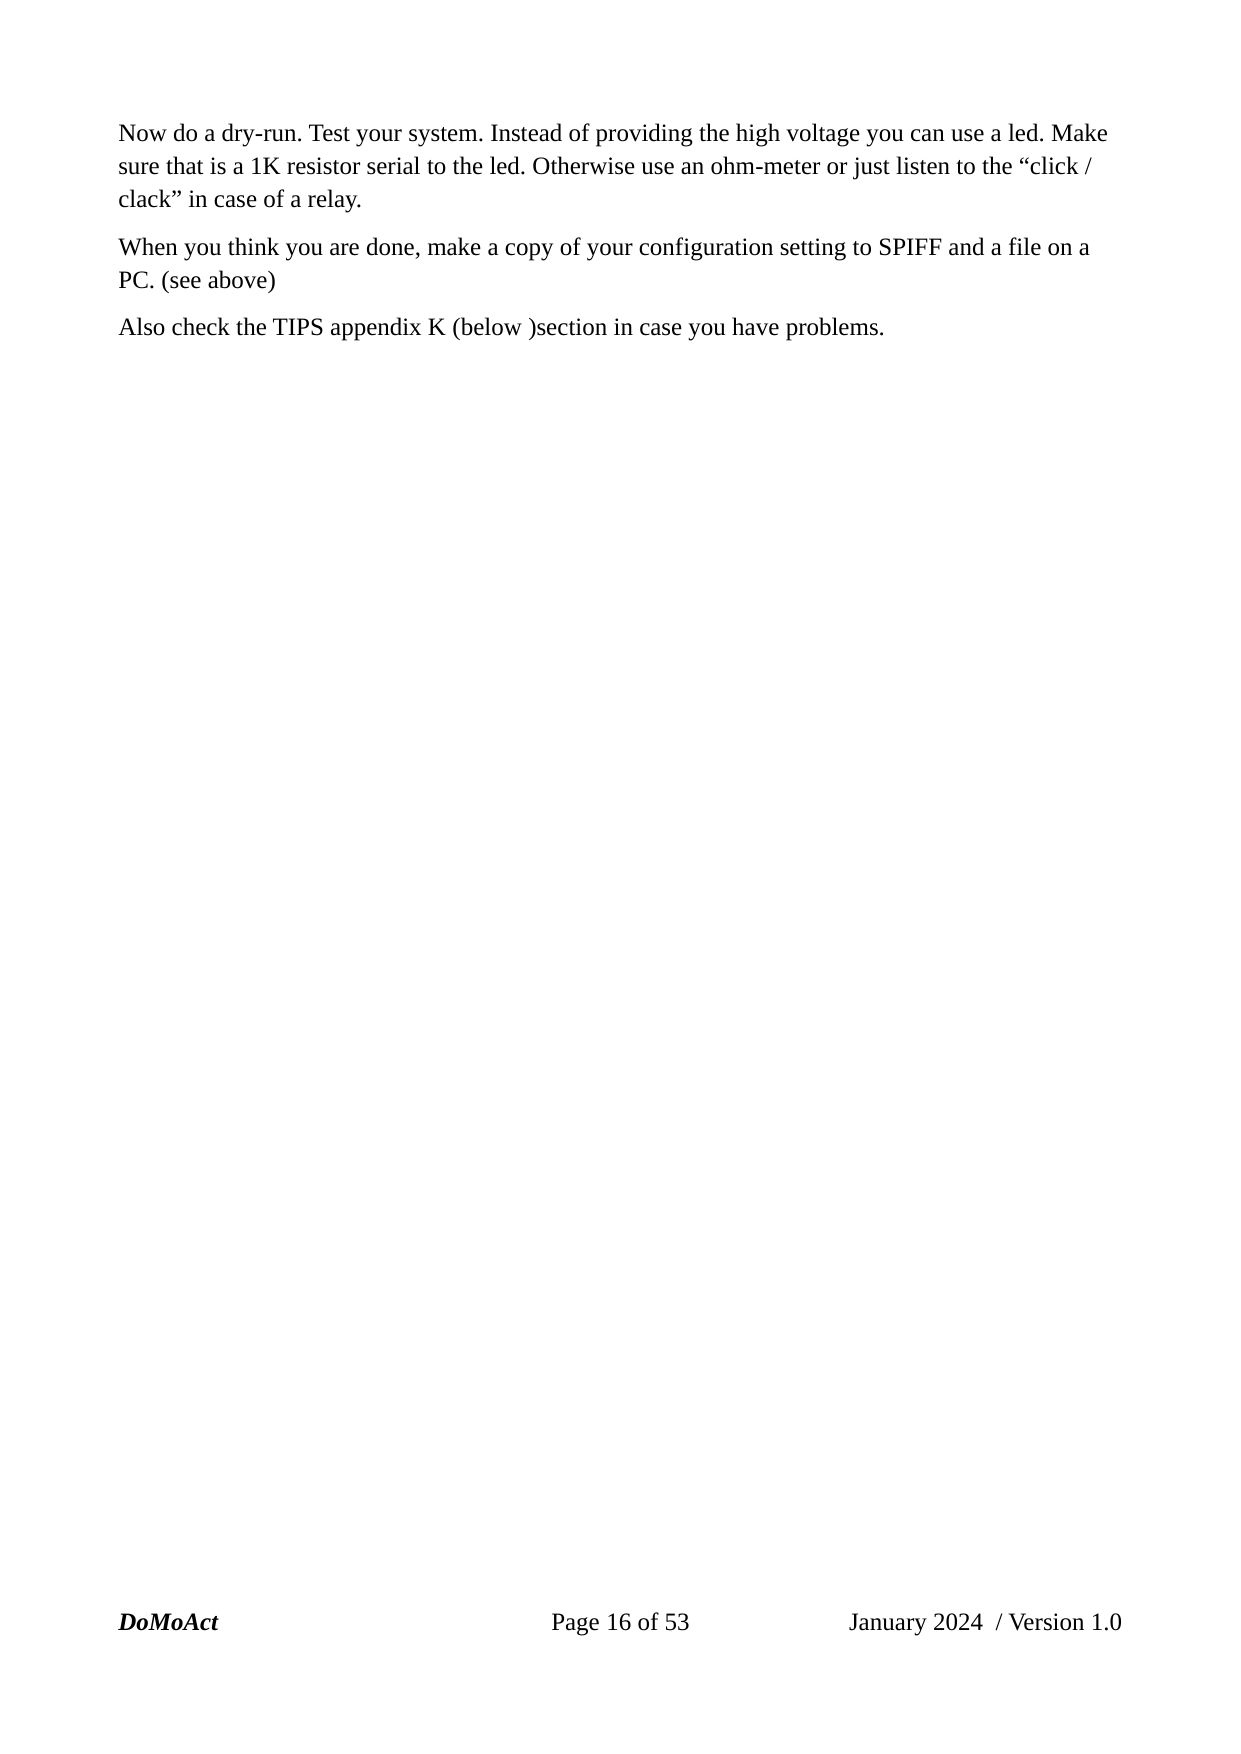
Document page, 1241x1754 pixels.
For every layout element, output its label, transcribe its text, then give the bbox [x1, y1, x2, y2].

text Now do a dry-run. Test your system. Instead of providing the high voltage you can use a led. Make sure that is a 1K resistor serial to the led. Otherwise use an ohm-meter or just listen to the “click / clack” in case of a relay. [118, 118, 1122, 213]
text When you think you are done, make a copy of your configuration setting to SPIFF and a file on a PC. (see above) [118, 232, 1122, 293]
text Also check the TIPS appendix K (below )section in case you have problems. [118, 312, 1122, 341]
